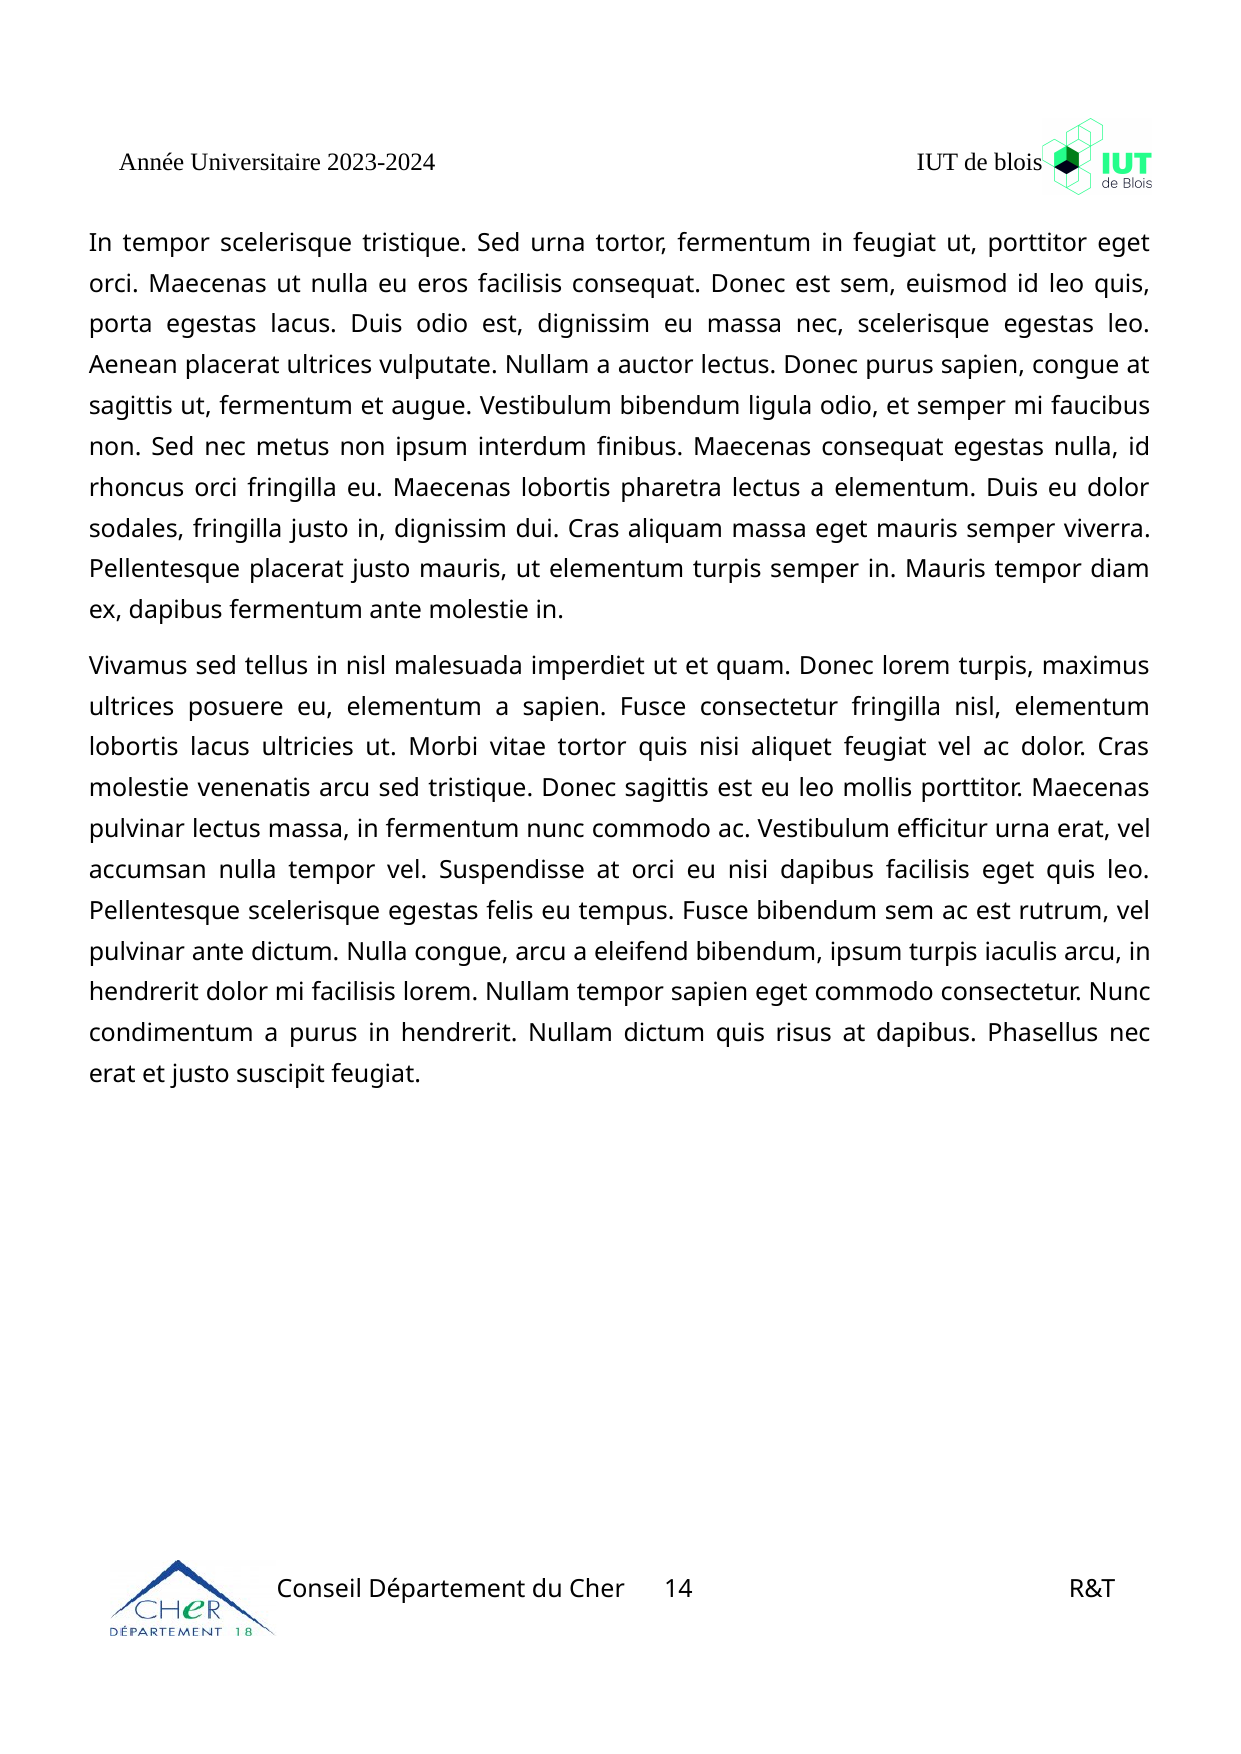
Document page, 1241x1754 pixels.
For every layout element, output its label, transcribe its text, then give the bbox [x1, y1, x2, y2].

picture [1042, 118, 1152, 195]
picture [110, 1560, 277, 1636]
text Vivamus sed tellus in nisl malesuada imperdiet ut et quam. Donec lorem turpis, maximus ultrices posuere eu, elementum a sapien. Fusce consectetur fringilla nisl, elementum lobortis lacus ultricies ut. Morbi vitae tortor quis nisi aliquet feugiat vel ac dolor. Cras molestie venenatis arcu sed tristique. Donec sagittis est eu leo mollis porttitor. Maecenas pulvinar lectus massa, in fermentum nunc commodo ac. Vestibulum efficitur urna erat, vel accumsan nulla tempor vel. Suspendisse at orci eu nisi dapibus facilisis eget quis leo. Pellentesque scelerisque egestas felis eu tempus. Fusce bibendum sem ac est rutrum, vel pulvinar ante dictum. Nulla congue, arcu a eleifend bibendum, ipsum turpis iaculis arcu, in hendrerit dolor mi facilisis lorem. Nullam tempor sapien eget commodo consectetur. Nunc condimentum a purus in hendrerit. Nullam dictum quis risus at dapibus. Phasellus nec erat et justo suscipit feugiat. [88, 647, 1152, 1090]
text In tempor scelerisque tristique. Sed urna tortor, fermentum in feugiat ut, porttitor eget orci. Maecenas ut nulla eu eros facilisis consequat. Donec est sem, euismod id leo quis, porta egestas lacus. Duis odio est, dignissim eu massa nec, scelerisque egestas leo. Aenean placerat ultrices vulputate. Nullam a auctor lectus. Donec purus sapien, congue at sagittis ut, fermentum et augue. Vestibulum bibendum ligula odio, et semper mi faucibus non. Sed nec metus non ipsum interdum finibus. Maecenas consequat egestas nulla, id rhoncus orci fringilla eu. Maecenas lobortis pharetra lectus a elementum. Duis eu dolor sodales, fringilla justo in, dignissim dui. Cras aliquam massa eget mauris semper viverra. Pellentesque placerat justo mauris, ut elementum turpis semper in. Mauris tempor diam ex, dapibus fermentum ante molestie in. [88, 224, 1152, 626]
